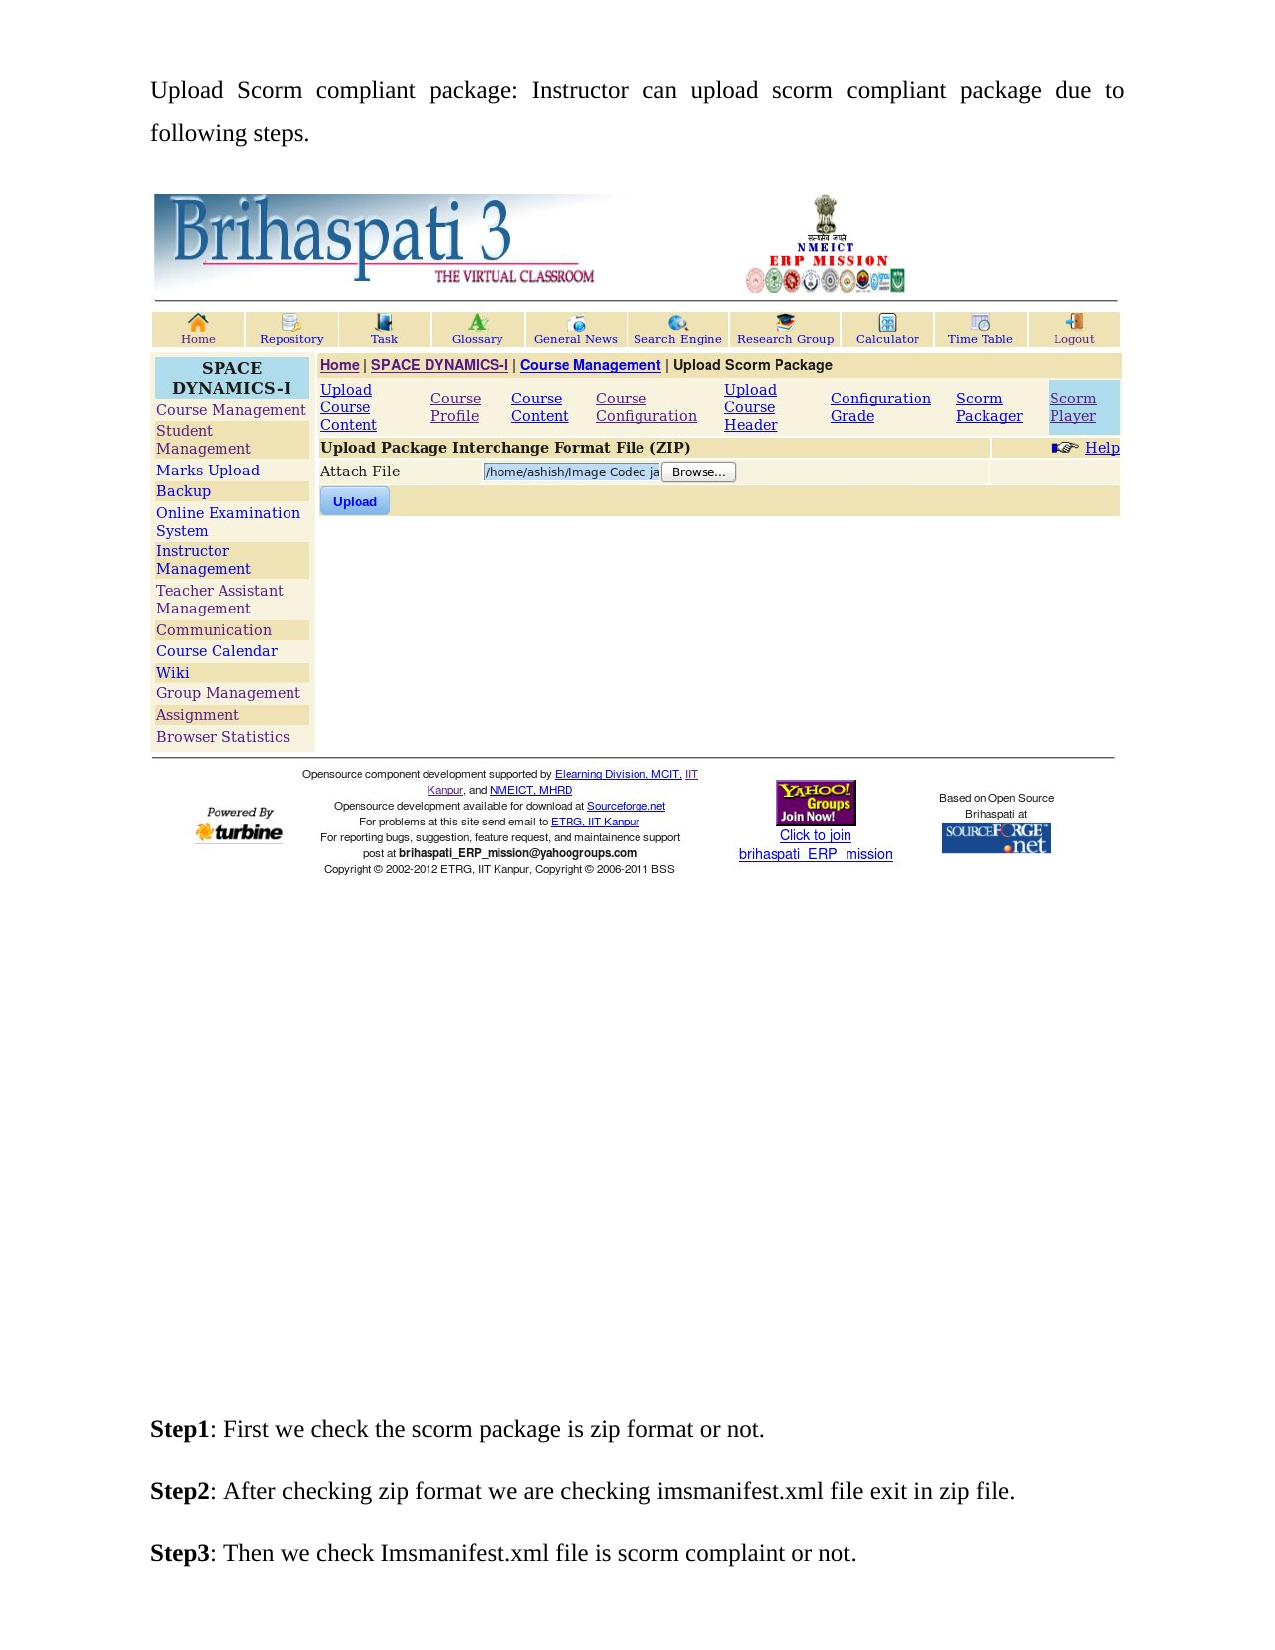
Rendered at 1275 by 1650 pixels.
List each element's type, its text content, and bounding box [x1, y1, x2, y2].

text Step3: Then we check Imsmanifest.xml file is scorm complaint or not. [150, 1538, 1125, 1567]
text Step1: First we check the scorm package is zip format or not. [150, 1414, 1125, 1443]
picture [150, 190, 1125, 894]
text Step2: After checking zip format we are checking imsmanifest.xml file exit in zip file. [150, 1476, 1125, 1505]
text Upload Scorm compliant package: Instructor can upload scorm compliant package due to following steps. [150, 75, 1125, 147]
